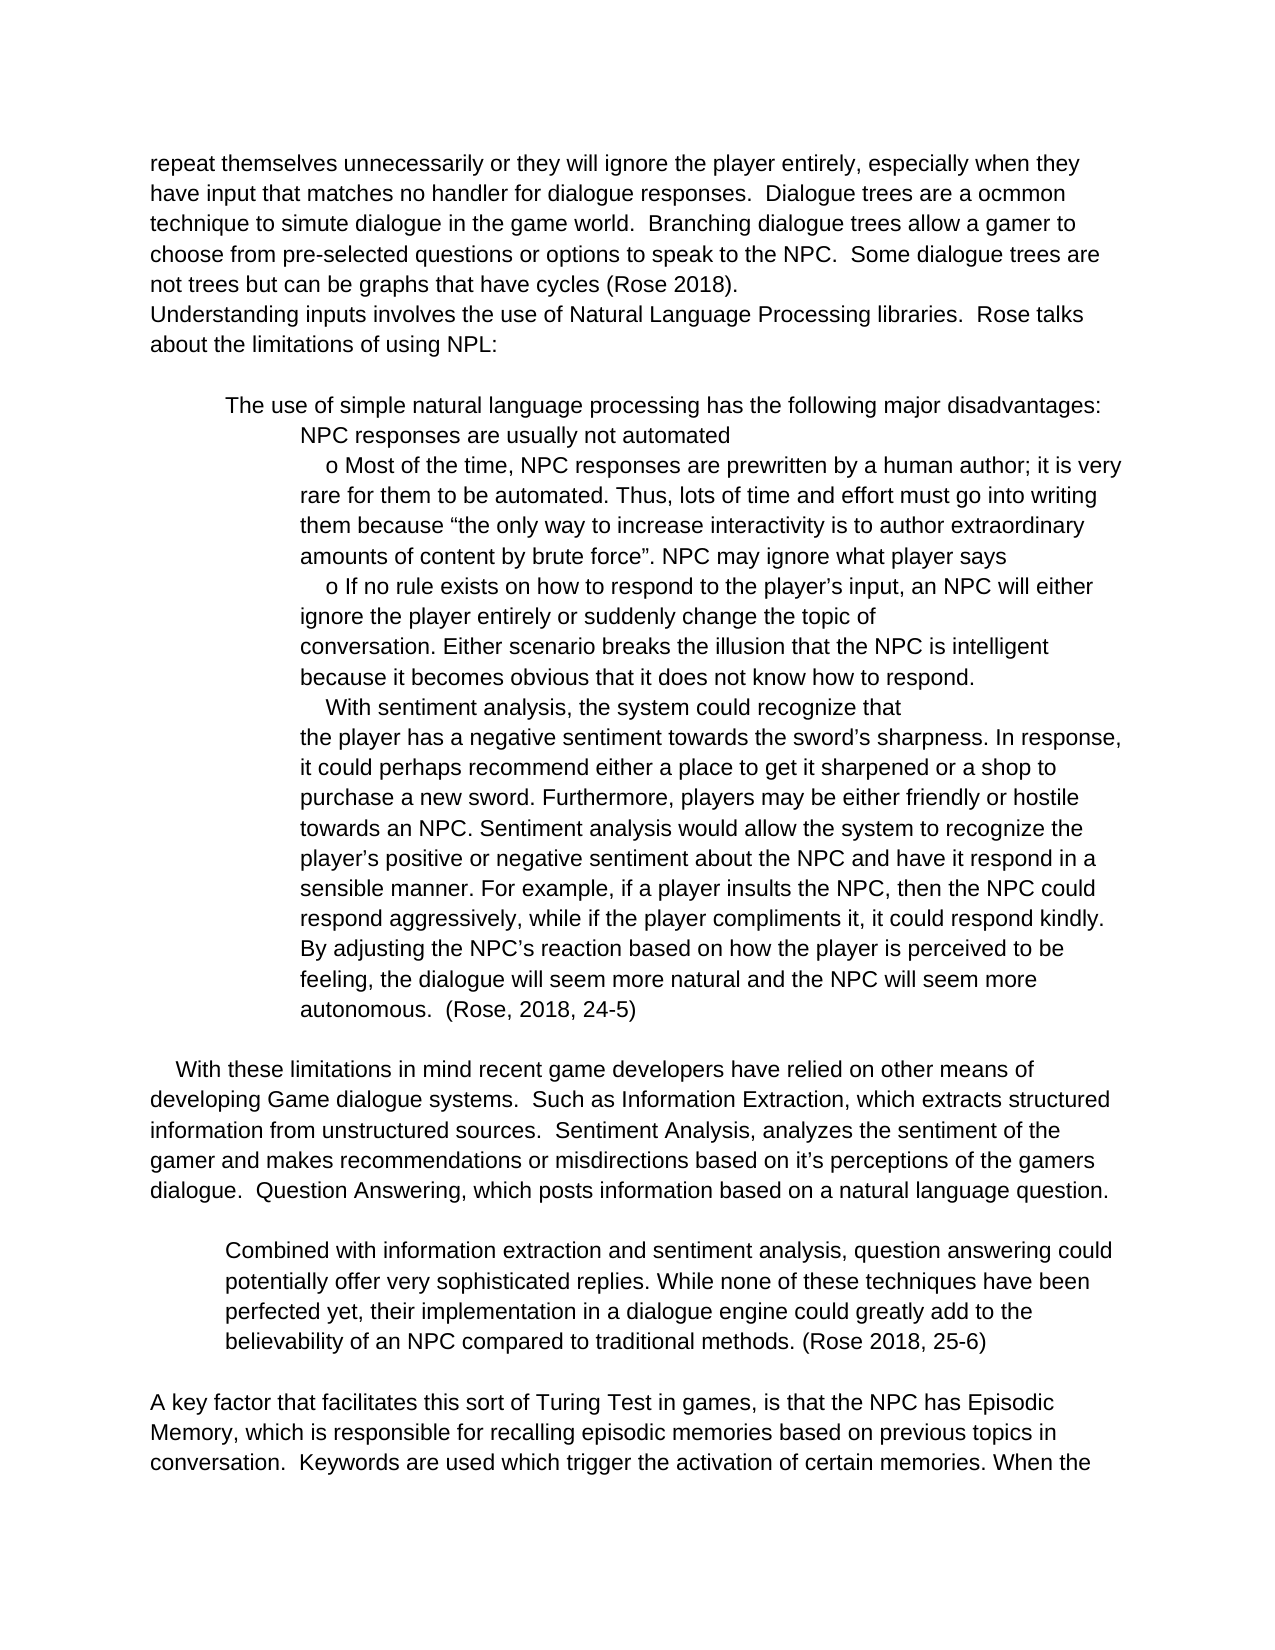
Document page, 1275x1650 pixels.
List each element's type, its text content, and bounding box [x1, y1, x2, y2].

text NPC responses are usually not automated o Most of the time, NPC responses are prewritten by a human author; it is very rare for them to be automated. Thus, lots of time and effort must go into writing them because “the only way to increase interactivity is to author extraordinary amounts of content by brute force”. NPC may ignore what player says o If no rule exists on how to respond to the player’s input, an NPC will either ignore the player entirely or suddenly change the topic of conversation. Either scenario breaks the illusion that the NPC is intelligent because it becomes obvious that it does not know how to respond. With sentiment analysis, the system could recognize that the player has a negative sentiment towards the sword’s sharpness. In response, it could perhaps recommend either a place to get it sharpened or a shop to purchase a new sword. Furthermore, players may be either friendly or hostile towards an NPC. Sentiment analysis would allow the system to recognize the player’s positive or negative sentiment about the NPC and have it respond in a sensible manner. For example, if a player insults the NPC, then the NPC could respond aggressively, while if the player compliments it, it could respond kindly. By adjusting the NPC’s reaction based on how the player is perceived to be feeling, the dialogue will seem more natural and the NPC will seem more autonomous. (Rose, 2018, 24-5) [300, 422, 1125, 1022]
text With these limitations in mind recent game developers have relied on other means of developing Game dialogue systems. Such as Information Extraction, which extracts structured information from unstructured sources. Sentiment Analysis, analyzes the sentiment of the gamer and makes recommendations or misdirections based on it’s perceptions of the gamers dialogue. Question Answering, which posts information based on a natural language question. [150, 1056, 1125, 1203]
text repeat themselves unnecessarily or they will ignore the player entirely, especially when they have input that matches no handler for dialogue responses. Dialogue trees are a ocmmon technique to simute dialogue in the game world. Branching dialogue trees allow a gamer to choose from pre-selected questions or options to speak to the NPC. Some dialogue trees are not trees but can be graphs that have cycles (Rose 2018). Understanding inputs involves the use of Natural Language Processing libraries. Rose talks about the limitations of using NPL: [150, 150, 1125, 388]
text A key factor that facilitates this sort of Turing Test in games, is that the NPC has Episodic Memory, which is responsible for recalling episodic memories based on previous topics in conversation. Keywords are used which trigger the activation of certain memories. When the [150, 1388, 1125, 1475]
text The use of simple natural language processing has the following major disadvantages: [225, 392, 1125, 418]
text Combined with information extraction and sentiment analysis, question answering could potentially offer very sophisticated replies. While none of these techniques have been perfected yet, their implementation in a dialogue engine could greatly add to the believability of an NPC compared to traditional methods. (Rose 2018, 25-6) [225, 1237, 1125, 1385]
